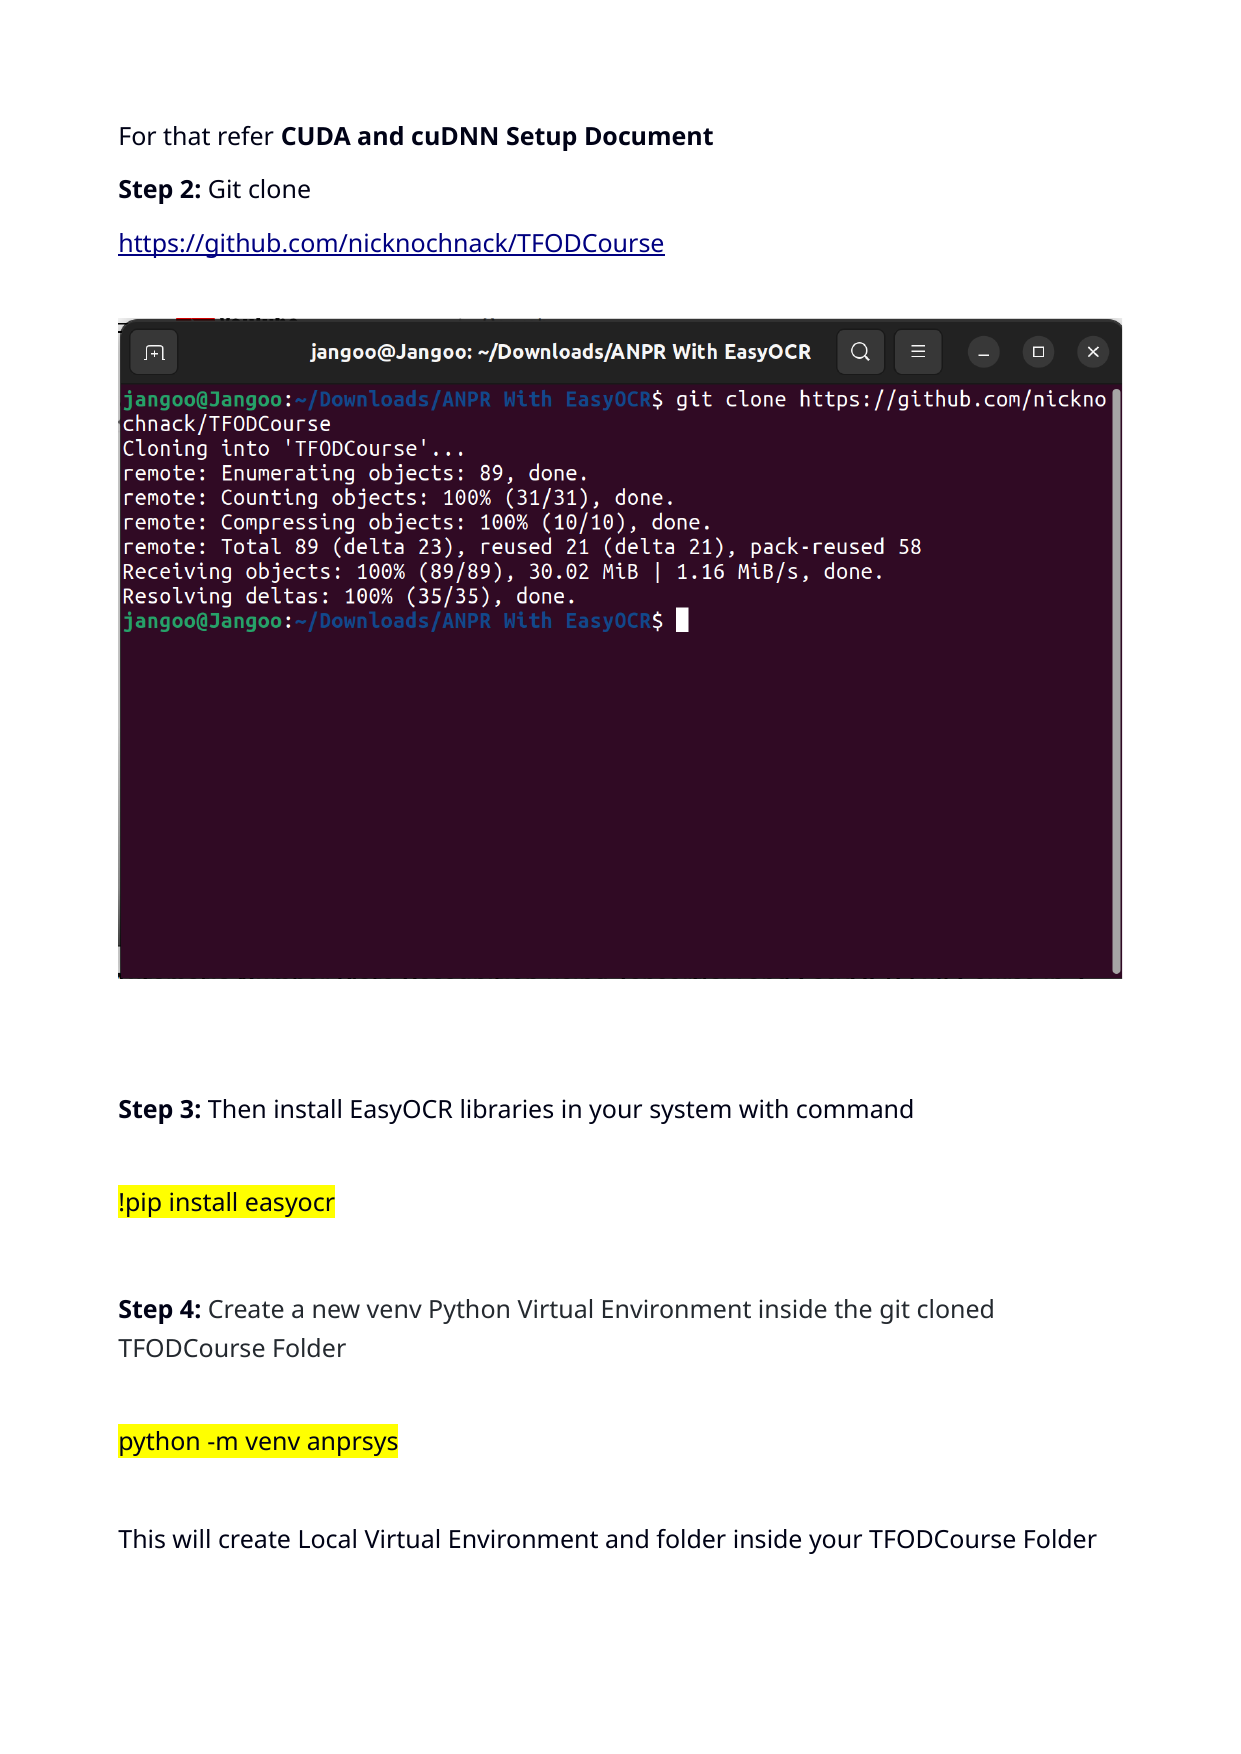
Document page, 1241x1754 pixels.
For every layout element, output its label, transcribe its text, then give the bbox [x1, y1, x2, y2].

picture [118, 318, 1123, 979]
text Step 2: Git clone [118, 172, 1122, 206]
text Step 4: Create a new venv Python Virtual Environment inside the git cloned TFODCourse Folder [118, 1292, 1122, 1404]
text https://github.com/nicknochnack/TFODCourse [118, 226, 1122, 299]
text !pip install easyocr [118, 1145, 1122, 1218]
text This will create Local Virtual Environment and folder inside your TFODCourse Folder [118, 1521, 1122, 1555]
text python -m venv anprsys [118, 1424, 1122, 1458]
text Step 3: Then install EasyOCR libraries in your system with command [118, 1092, 1122, 1126]
text For that refer CUDA and cuDNN Setup Document [118, 118, 1122, 152]
